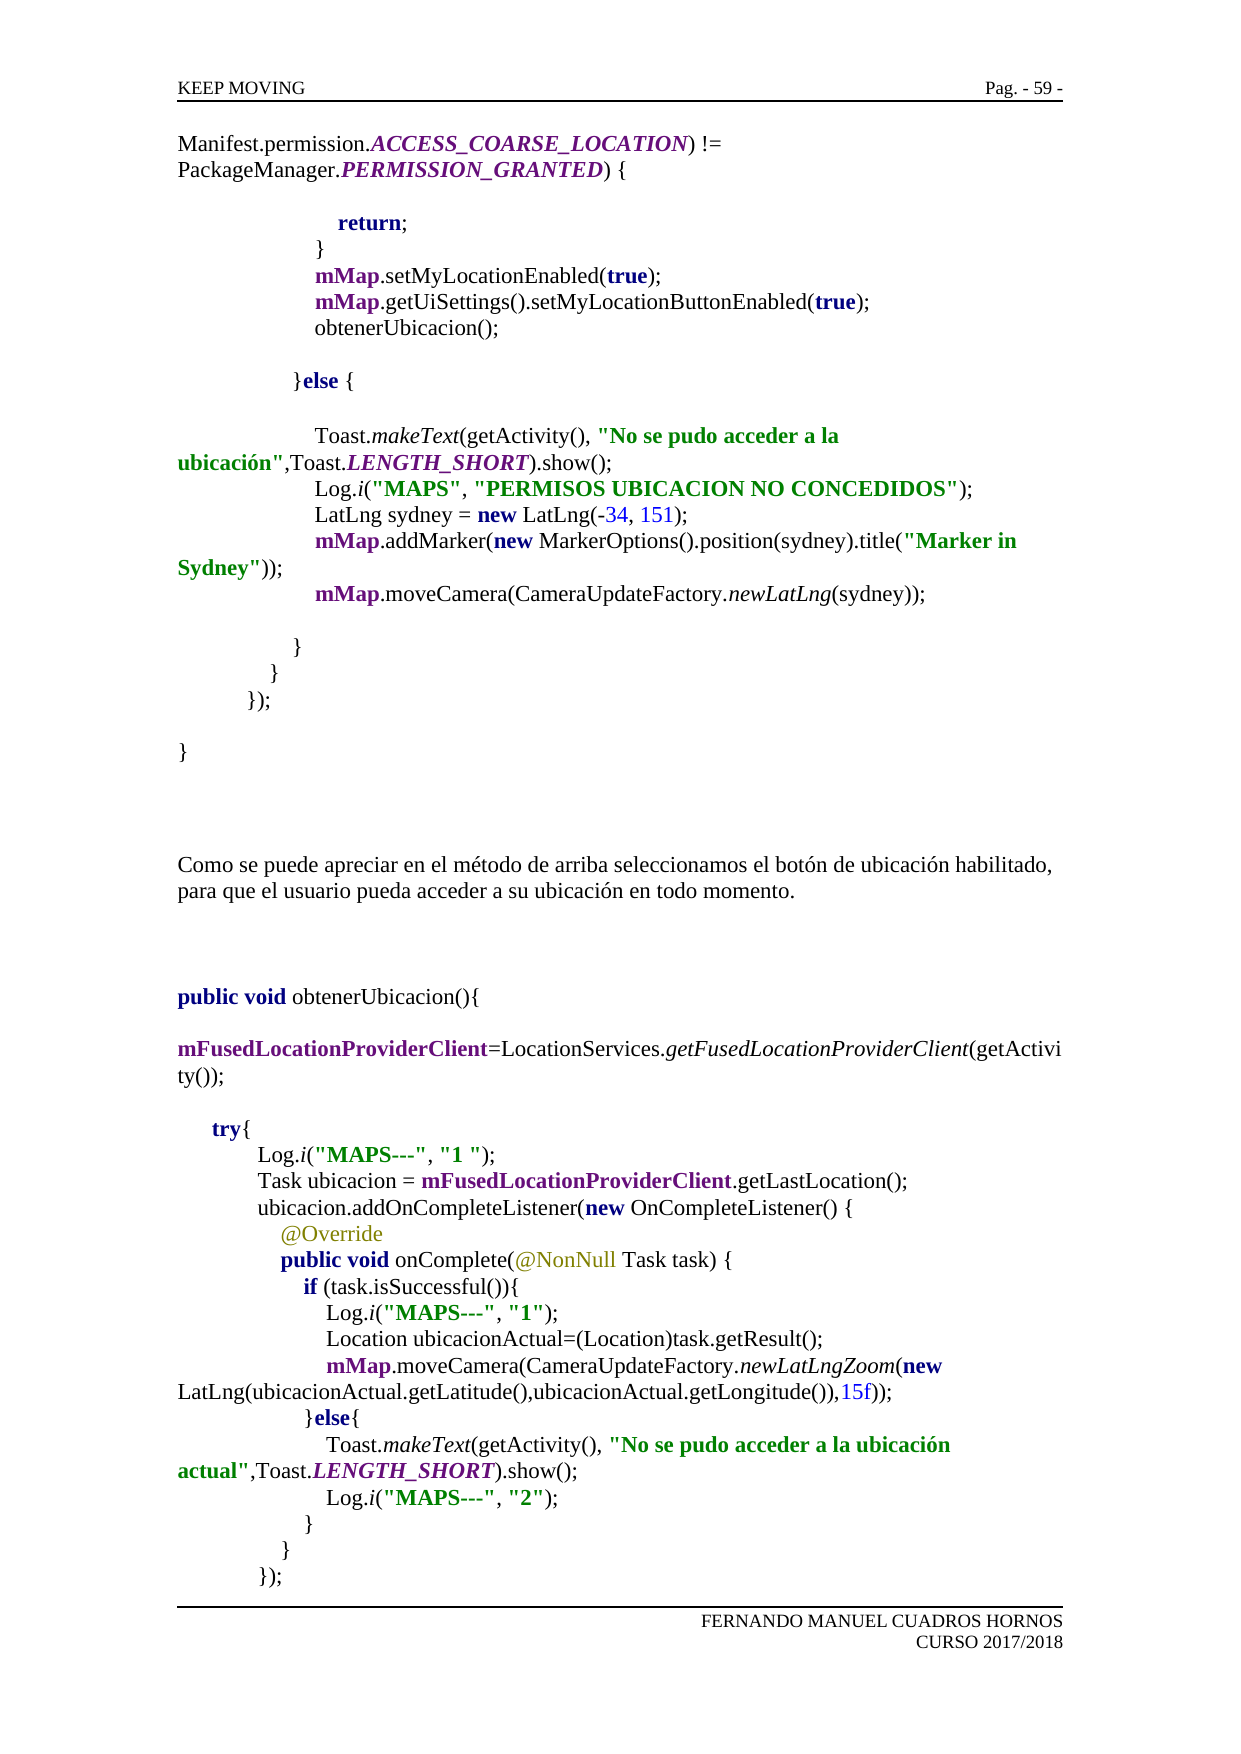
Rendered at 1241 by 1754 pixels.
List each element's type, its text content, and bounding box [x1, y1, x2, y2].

text public void obtenerUbicacion(){ mFusedLocationProviderClient=LocationServices.getFusedLocationProviderClient(getActivity()); try{ Log.i("MAPS---", "1 "); Task ubicacion = mFusedLocationProviderClient.getLastLocation(); ubicacion.addOnCompleteListener(new OnCompleteListener() { @Override public void onComplete(@NonNull Task task) { if (task.isSuccessful()){ Log.i("MAPS---", "1"); Location ubicacionActual=(Location)task.getResult(); mMap.moveCamera(CameraUpdateFactory.newLatLngZoom(new LatLng(ubicacionActual.getLatitude(),ubicacionActual.getLongitude()),15f)); }else{ Toast.makeText(getActivity(), "No se pudo acceder a la ubicación actual",Toast.LENGTH_SHORT).show(); Log.i("MAPS---", "2"); } } }); [177, 983, 1063, 1589]
text Toast.makeText(getActivity(), "No se pudo acceder a la ubicación",Toast.LENGTH_SHORT).show(); Log.i("MAPS", "PERMISOS UBICACION NO CONCEDIDOS"); LatLng sydney = new LatLng(-34, 151); mMap.addMarker(new MarkerOptions().position(sydney).title("Marker in Sydney")); mMap.moveCamera(CameraUpdateFactory.newLatLng(sydney)); } } }); } [177, 422, 1063, 765]
text Manifest.permission.ACCESS_COARSE_LOCATION) != PackageManager.PERMISSION_GRANTED) { return; } mMap.setMyLocationEnabled(true); mMap.getUiSettings().setMyLocationButtonEnabled(true); obtenerUbicacion(); }else { [177, 130, 1063, 422]
text Como se puede apreciar en el método de arriba seleccionamos el botón de ubicación habilitado, para que el usuario pueda acceder a su ubicación en todo momento. [177, 851, 1063, 904]
